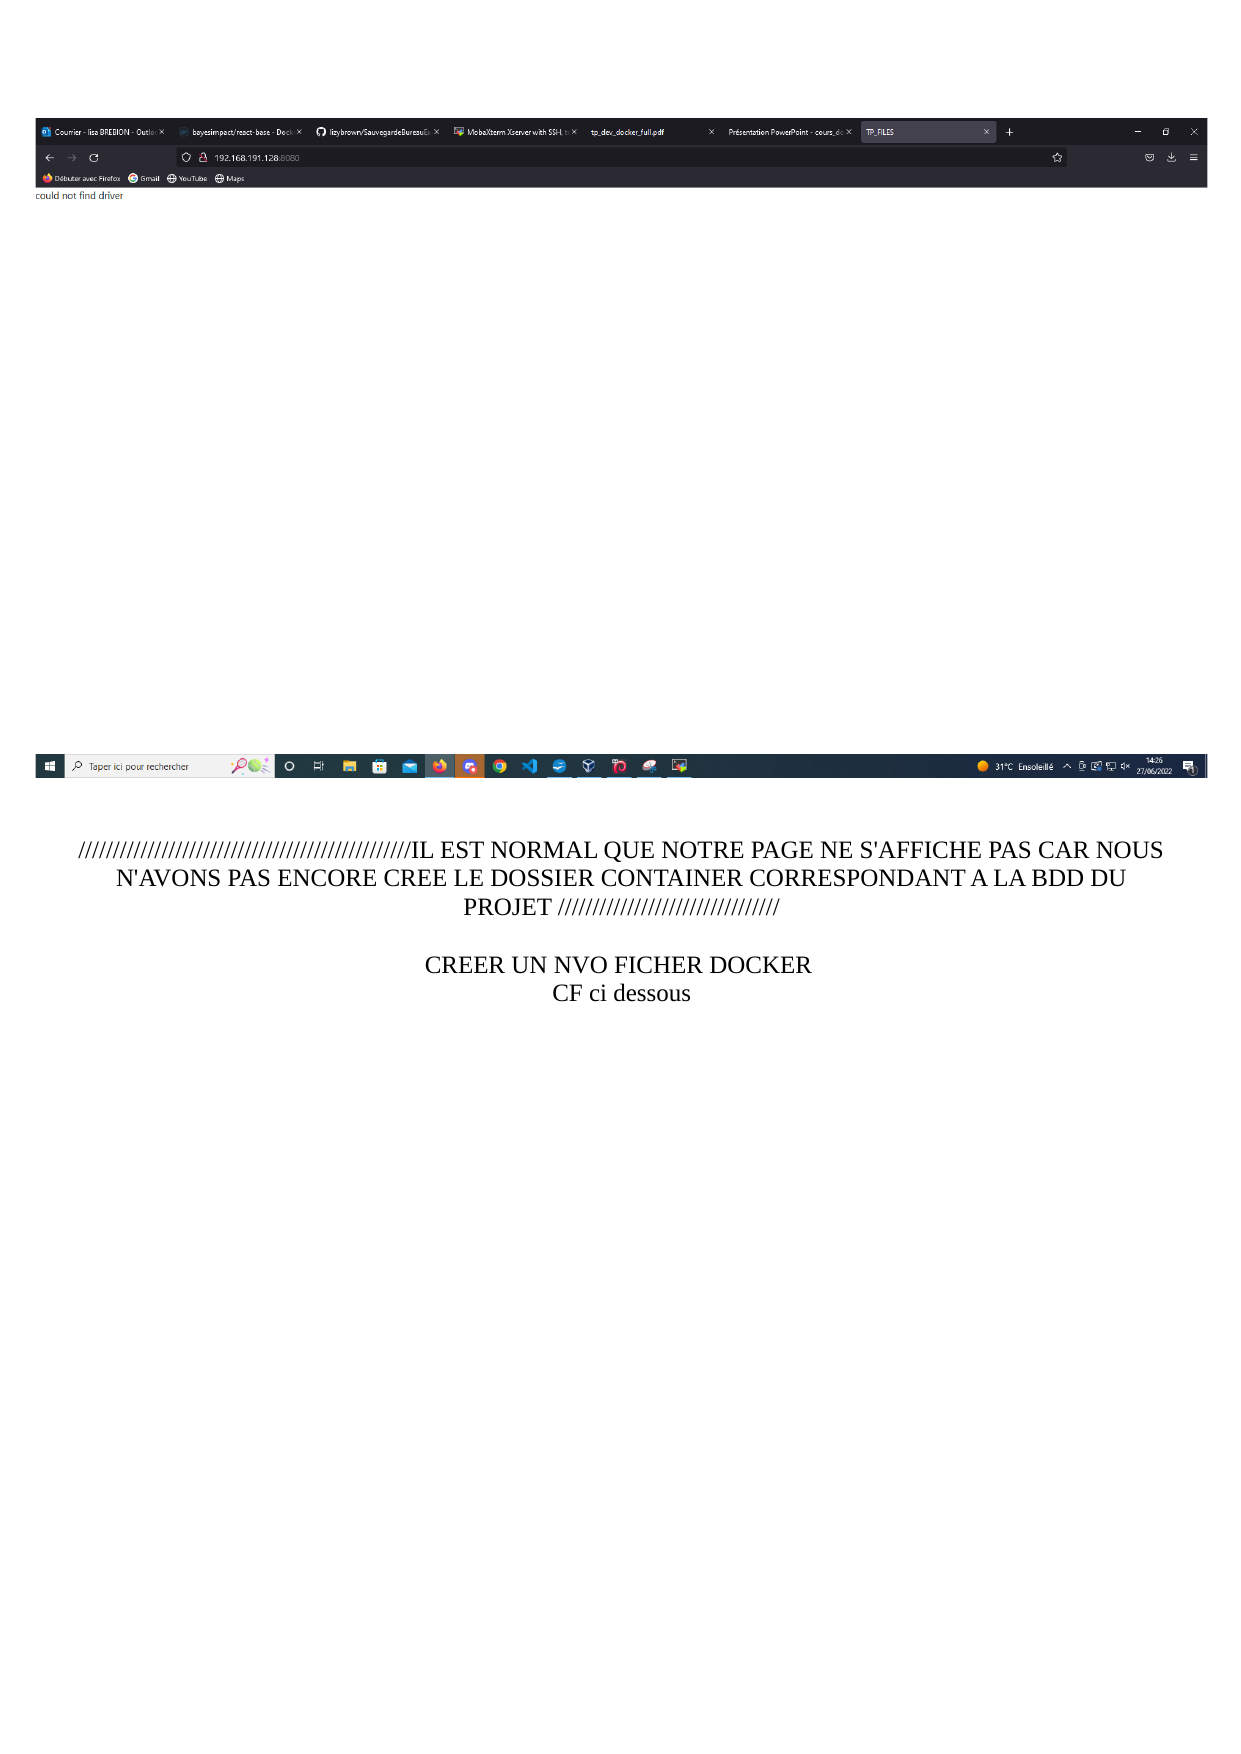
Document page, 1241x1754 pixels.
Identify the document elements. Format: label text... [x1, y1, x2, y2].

picture [35, 118, 1208, 778]
text CREER UN NVO FICHER DOCKER [36, 950, 1207, 978]
text CF ci dessous [36, 978, 1207, 1007]
text ////////////////////////////////////////////////IL EST NORMAL QUE NOTRE PAGE NE S'AFFICHE PAS CAR NOUS N'AVONS PAS ENCORE CREE LE DOSSIER CONTAINER CORRESPONDANT A LA BDD DU PROJET //////////////////////////////// [36, 835, 1207, 921]
